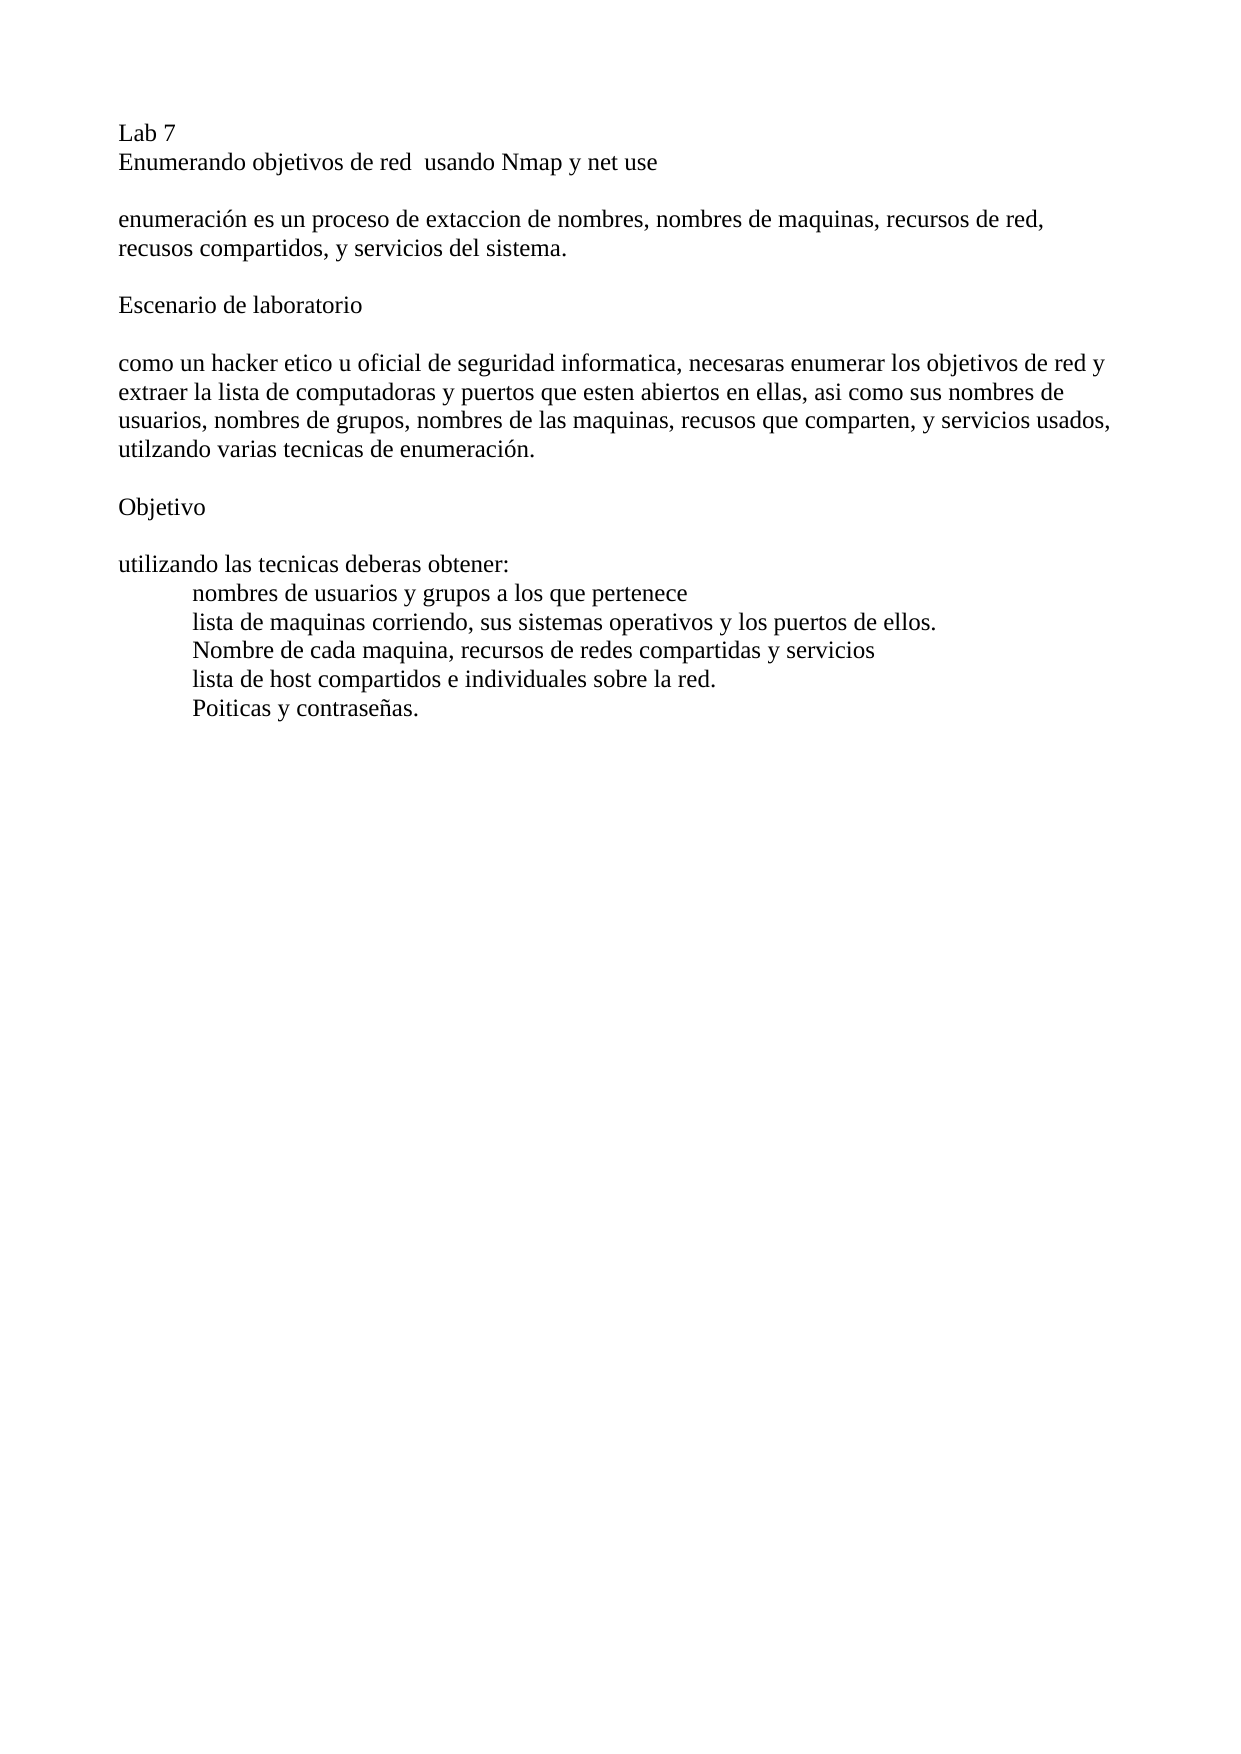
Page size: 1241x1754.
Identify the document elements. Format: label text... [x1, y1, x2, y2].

text lista de maquinas corriendo, sus sistemas operativos y los puertos de ellos. [118, 607, 1122, 636]
text Lab 7 [118, 118, 1122, 147]
text enumeración es un proceso de extaccion de nombres, nombres de maquinas, recursos de red, recusos compartidos, y servicios del sistema. [118, 204, 1122, 262]
text Enumerando objetivos de red usando Nmap y net use [118, 147, 1122, 176]
text como un hacker etico u oficial de seguridad informatica, necesaras enumerar los objetivos de red y extraer la lista de computadoras y puertos que esten abiertos en ellas, asi como sus nombres de usuarios, nombres de grupos, nombres de las maquinas, recusos que comparten, y servicios usados, utilzando varias tecnicas de enumeración. [118, 348, 1122, 463]
text Escenario de laboratorio [118, 291, 1122, 319]
text utilizando las tecnicas deberas obtener: [118, 549, 1122, 578]
text Poiticas y contraseñas. [118, 693, 1122, 722]
text Objetivo [118, 492, 1122, 521]
text nombres de usuarios y grupos a los que pertenece [118, 578, 1122, 607]
text Nombre de cada maquina, recursos de redes compartidas y servicios [118, 636, 1122, 664]
text lista de host compartidos e individuales sobre la red. [118, 664, 1122, 693]
